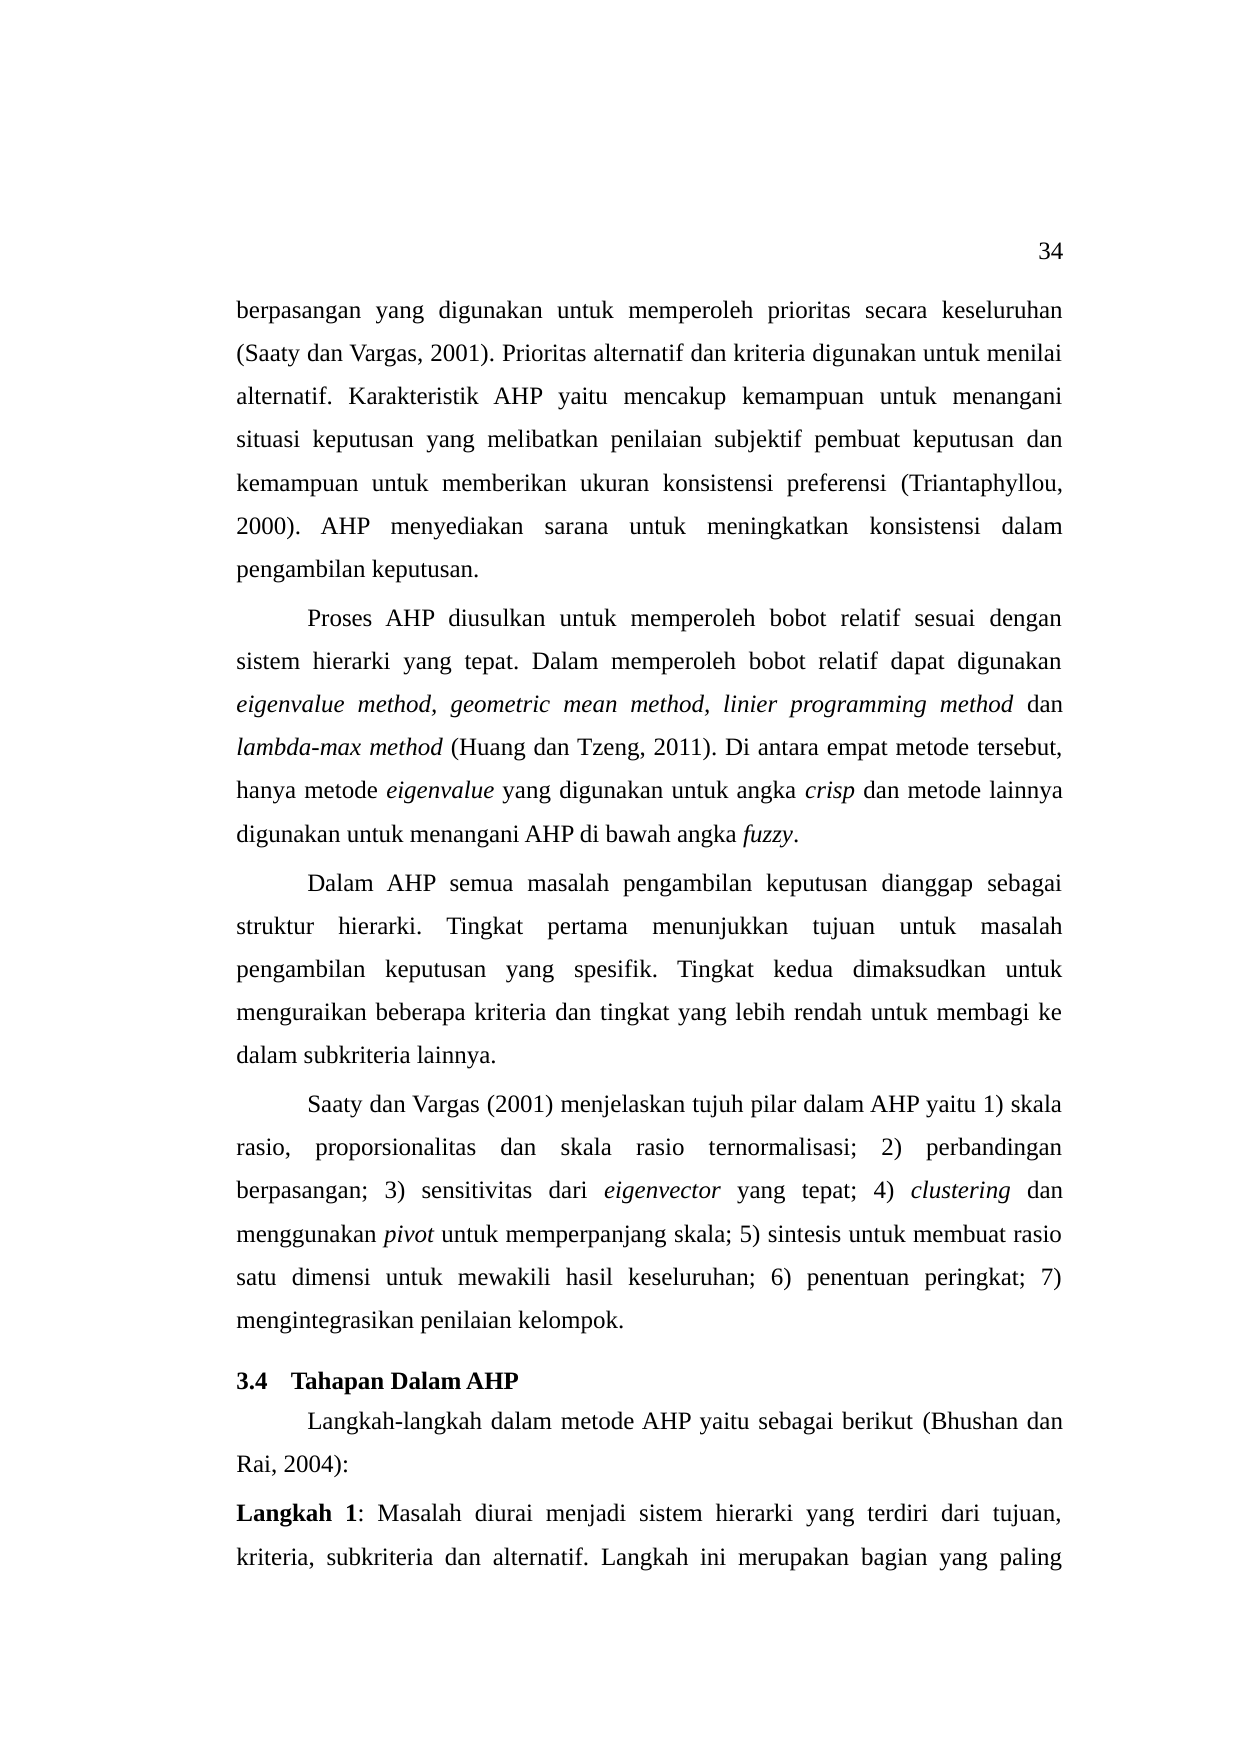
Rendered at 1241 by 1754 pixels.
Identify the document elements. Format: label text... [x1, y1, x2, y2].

subtitle Tahapan dalam AHP [236, 1366, 1063, 1394]
text Proses AHP diusulkan untuk memperoleh bobot relatif sesuai dengan sistem hierarki yang tepat. Dalam memperoleh bobot relatif dapat digunakan eigenvalue method, geometric mean method, linier programming method dan lambda-max method (Huang dan Tzeng, 2011). Di antara empat metode tersebut, hanya metode eigenvalue yang digunakan untuk angka crisp dan metode lainnya digunakan untuk menangani AHP di bawah angka fuzzy. [236, 603, 1063, 847]
text Dalam AHP semua masalah pengambilan keputusan dianggap sebagai struktur hierarki. Tingkat pertama menunjukkan tujuan untuk masalah pengambilan keputusan yang spesifik. Tingkat kedua dimaksudkan untuk menguraikan beberapa kriteria dan tingkat yang lebih rendah untuk membagi ke dalam subkriteria lainnya. [236, 868, 1063, 1069]
text Saaty dan Vargas (2001) menjelaskan tujuh pilar dalam AHP yaitu 1) skala rasio, proporsionalitas dan skala rasio ternormalisasi; 2) perbandingan berpasangan; 3) sensitivitas dari eigenvector yang tepat; 4) clustering dan menggunakan pivot untuk memperpanjang skala; 5) sintesis untuk membuat rasio satu dimensi untuk mewakili hasil keseluruhan; 6) penentuan peringkat; 7) mengintegrasikan penilaian kelompok. [236, 1089, 1063, 1334]
text berpasangan yang digunakan untuk memperoleh prioritas secara keseluruhan (Saaty dan Vargas, 2001). Prioritas alternatif dan kriteria digunakan untuk menilai alternatif. Karakteristik AHP yaitu mencakup kemampuan untuk menangani situasi keputusan yang melibatkan penilaian subjektif pembuat keputusan dan kemampuan untuk memberikan ukuran konsistensi preferensi (Triantaphyllou, 2000). AHP menyediakan sarana untuk meningkatkan konsistensi dalam pengambilan keputusan. [236, 295, 1063, 583]
text Langkah 1: Masalah diurai menjadi sistem hierarki yang terdiri dari tujuan, kriteria, subkriteria dan alternatif. Langkah ini merupakan bagian yang paling [236, 1498, 1063, 1570]
text Langkah-langkah dalam metode AHP yaitu sebagai berikut (Bhushan dan Rai, 2004): [236, 1406, 1063, 1478]
